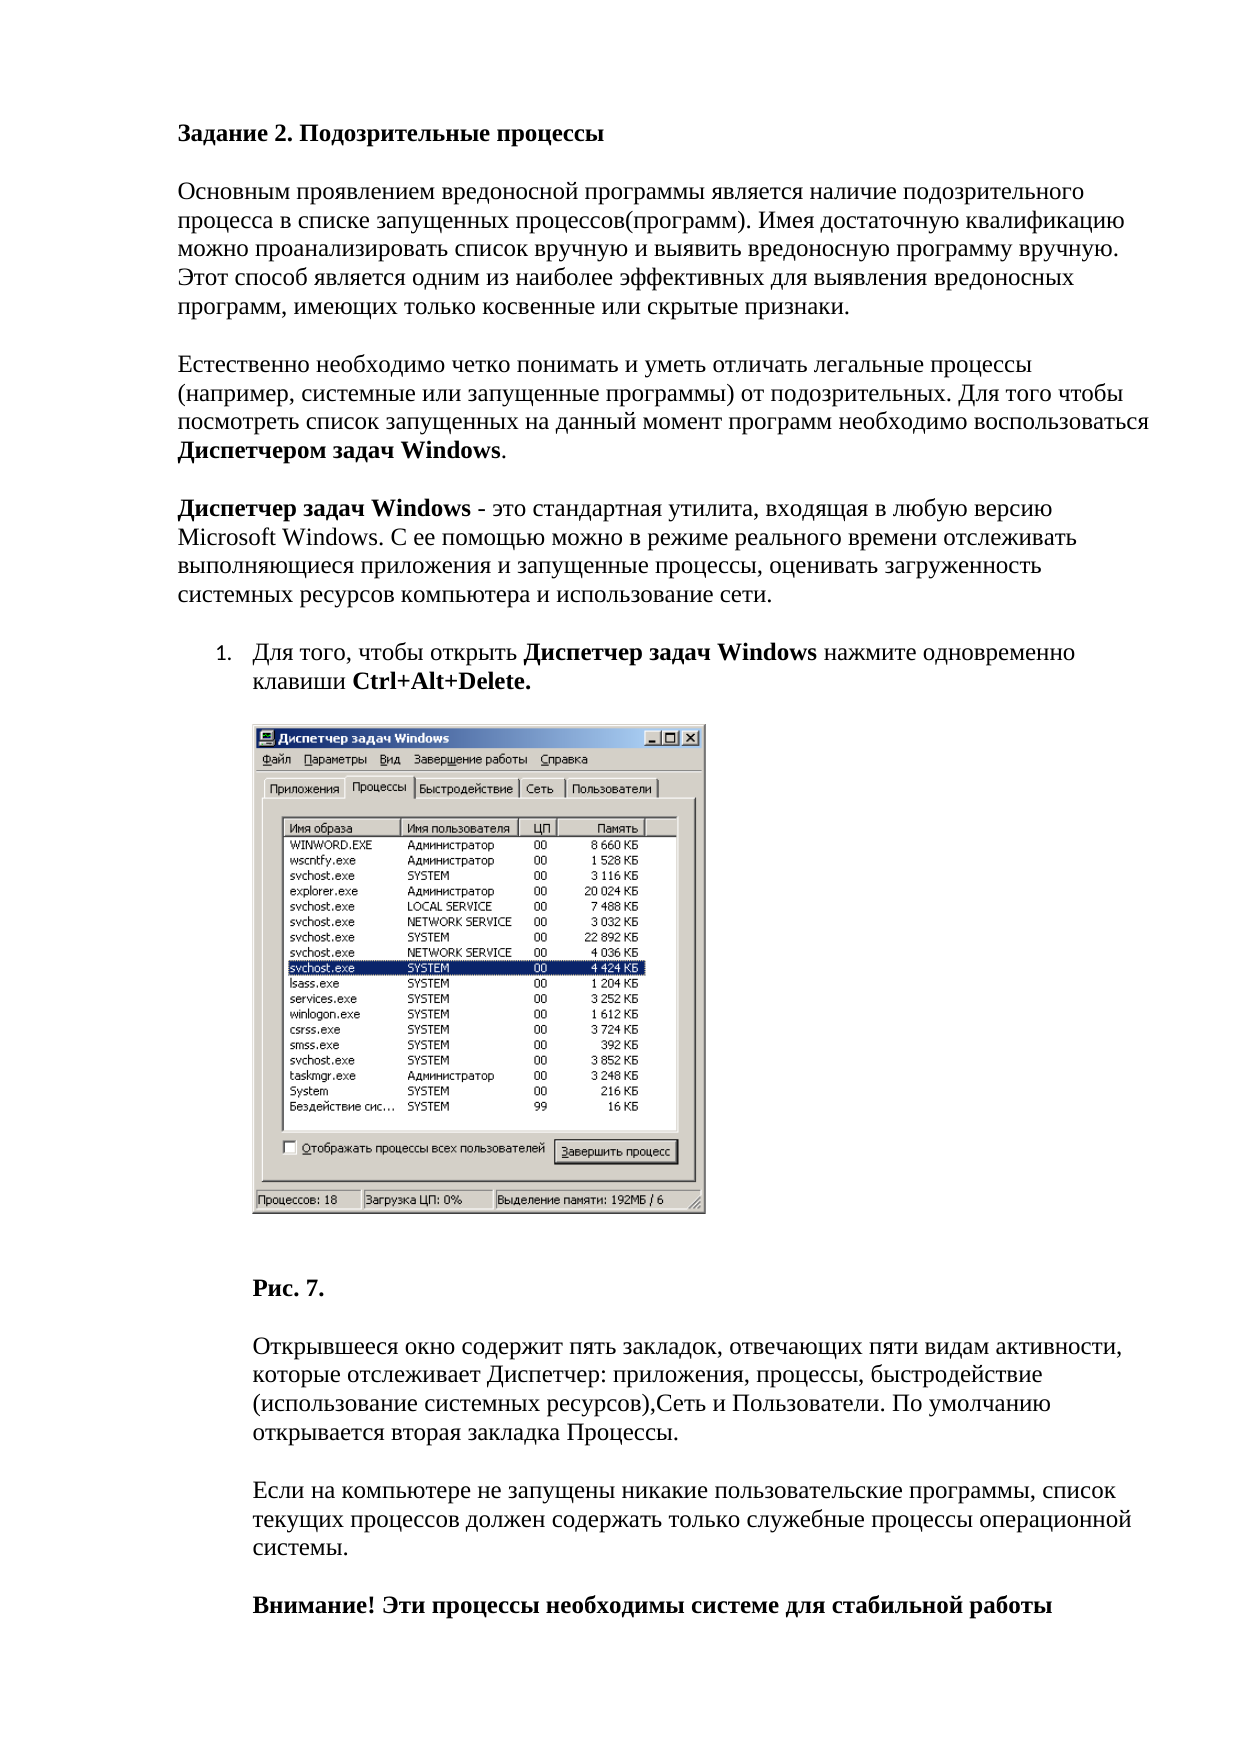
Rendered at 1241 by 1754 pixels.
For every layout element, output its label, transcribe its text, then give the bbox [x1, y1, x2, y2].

text Естественно необходимо четко понимать и уметь отличать легальные процессы (например, системные или запущенные программы) от подозрительных. Для того чтобы посмотреть список запущенных на данный момент программ необходимо воспользоваться Диспетчером задач Windows. [177, 349, 1152, 464]
text Диспетчер задач Windows - это стандартная утилита, входящая в любую версию Microsoft Windows. C ее помощью можно в режиме реального времени отслеживать выполняющиеся приложения и запущенные процессы, оценивать загруженность системных ресурсов компьютера и использование сети. [177, 493, 1152, 608]
text Основным проявлением вредоносной программы является наличие подозрительного процесса в списке запущенных процессов(программ). Имея достаточную квалификацию можно проанализировать список вручную и выявить вредоносную программу вручную. Этот способ является одним из наиболее эффективных для выявления вредоносных программ, имеющих только косвенные или скрытые признаки. [177, 176, 1152, 320]
text Рис. 7. [252, 1244, 1152, 1302]
text Если на компьютере не запущены никакие пользовательские программы, список текущих процессов должен содержать только служебные процессы операционной системы. [252, 1475, 1152, 1561]
subtitle Задание 2. Подозрительные процессы [177, 118, 1152, 147]
text Внимание! Эти процессы необходимы системе для стабильной работы [252, 1590, 1152, 1619]
list Для того, чтобы открыть Диспетчер задач Windows нажмите одновременно клавиши Ctrl+Alt+Delete. [215, 637, 1152, 695]
text Открывшееся окно содержит пять закладок, отвечающих пяти видам активности, которые отслеживает Диспетчер: приложения, процессы, быстродействие (использование системных ресурсов),Сеть и Пользователи. По умолчанию открывается вторая закладка Процессы. [252, 1331, 1152, 1446]
picture [252, 724, 706, 1214]
